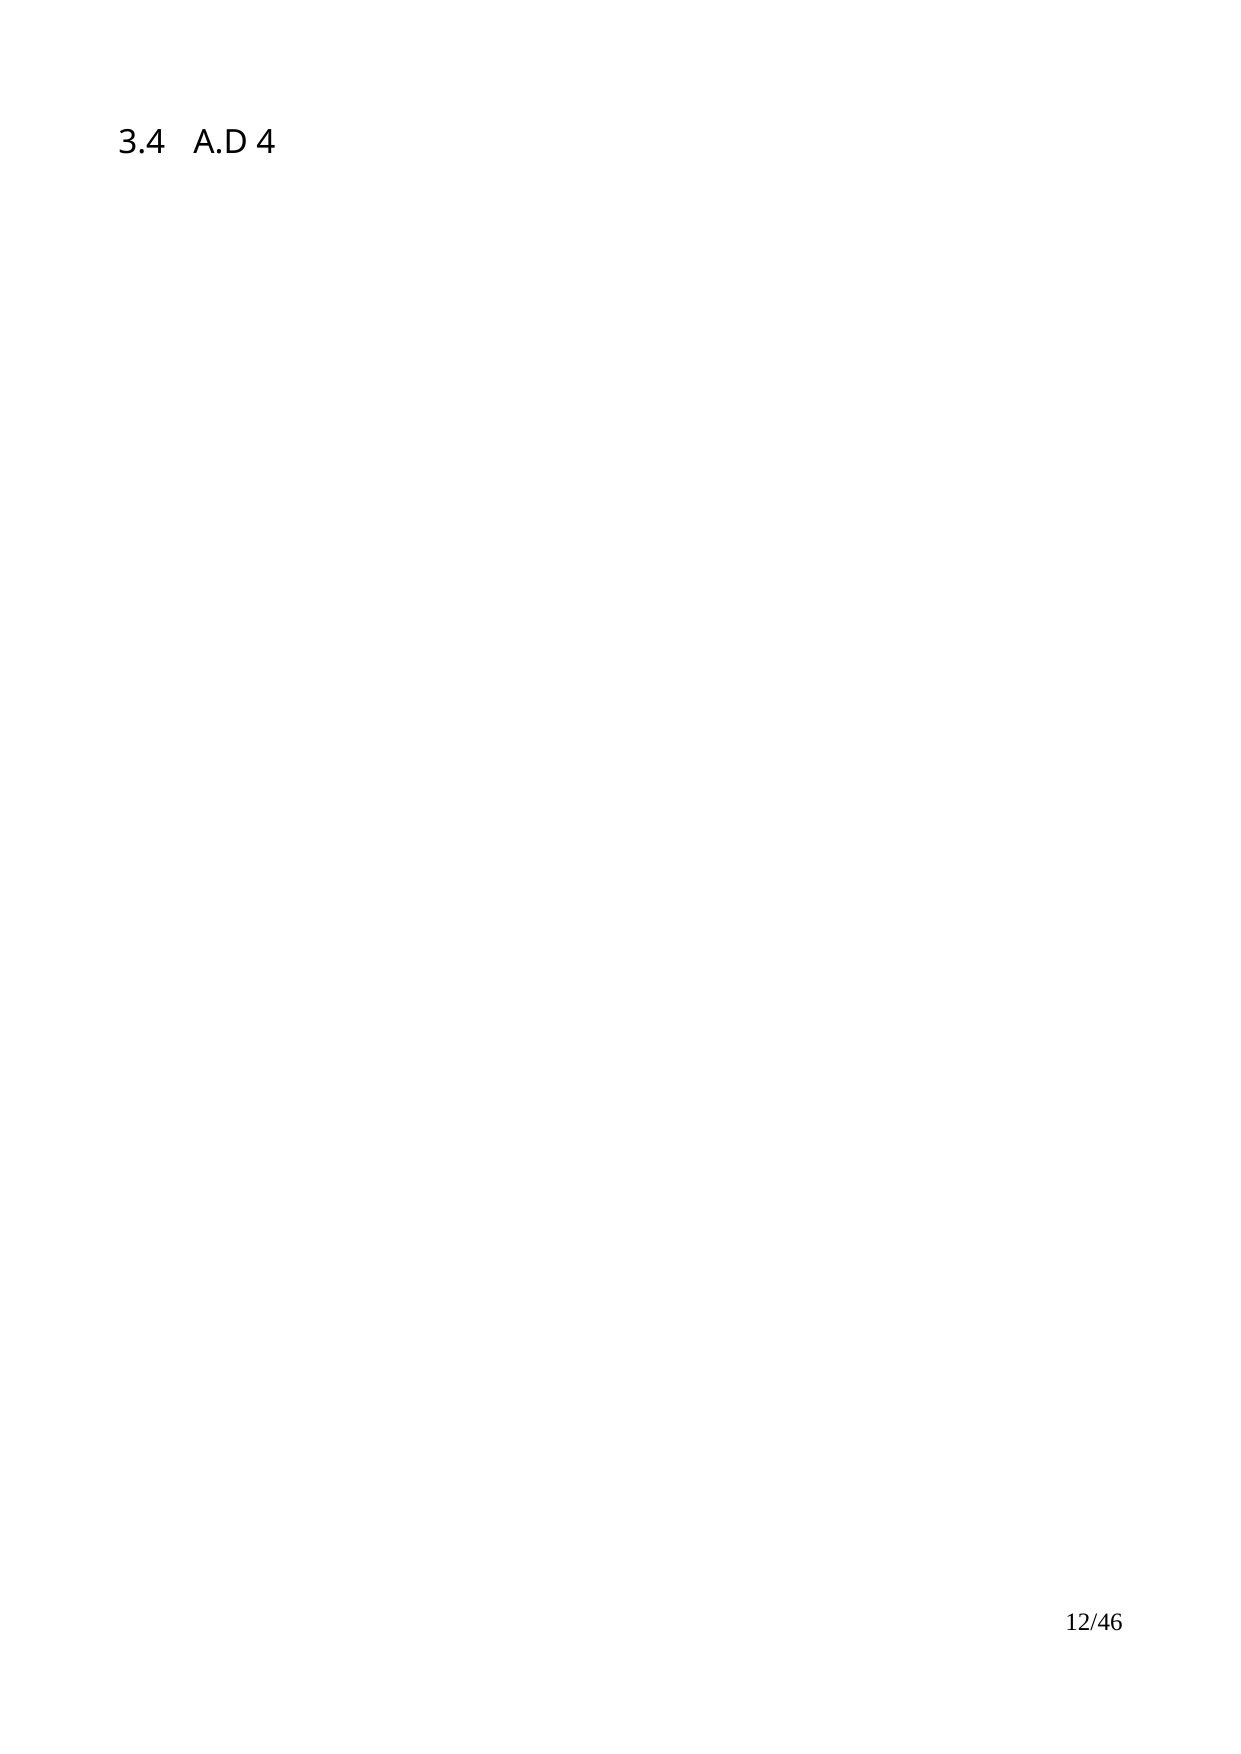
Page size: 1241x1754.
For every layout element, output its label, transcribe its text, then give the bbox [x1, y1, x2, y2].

title A.D 4 [118, 118, 1122, 163]
